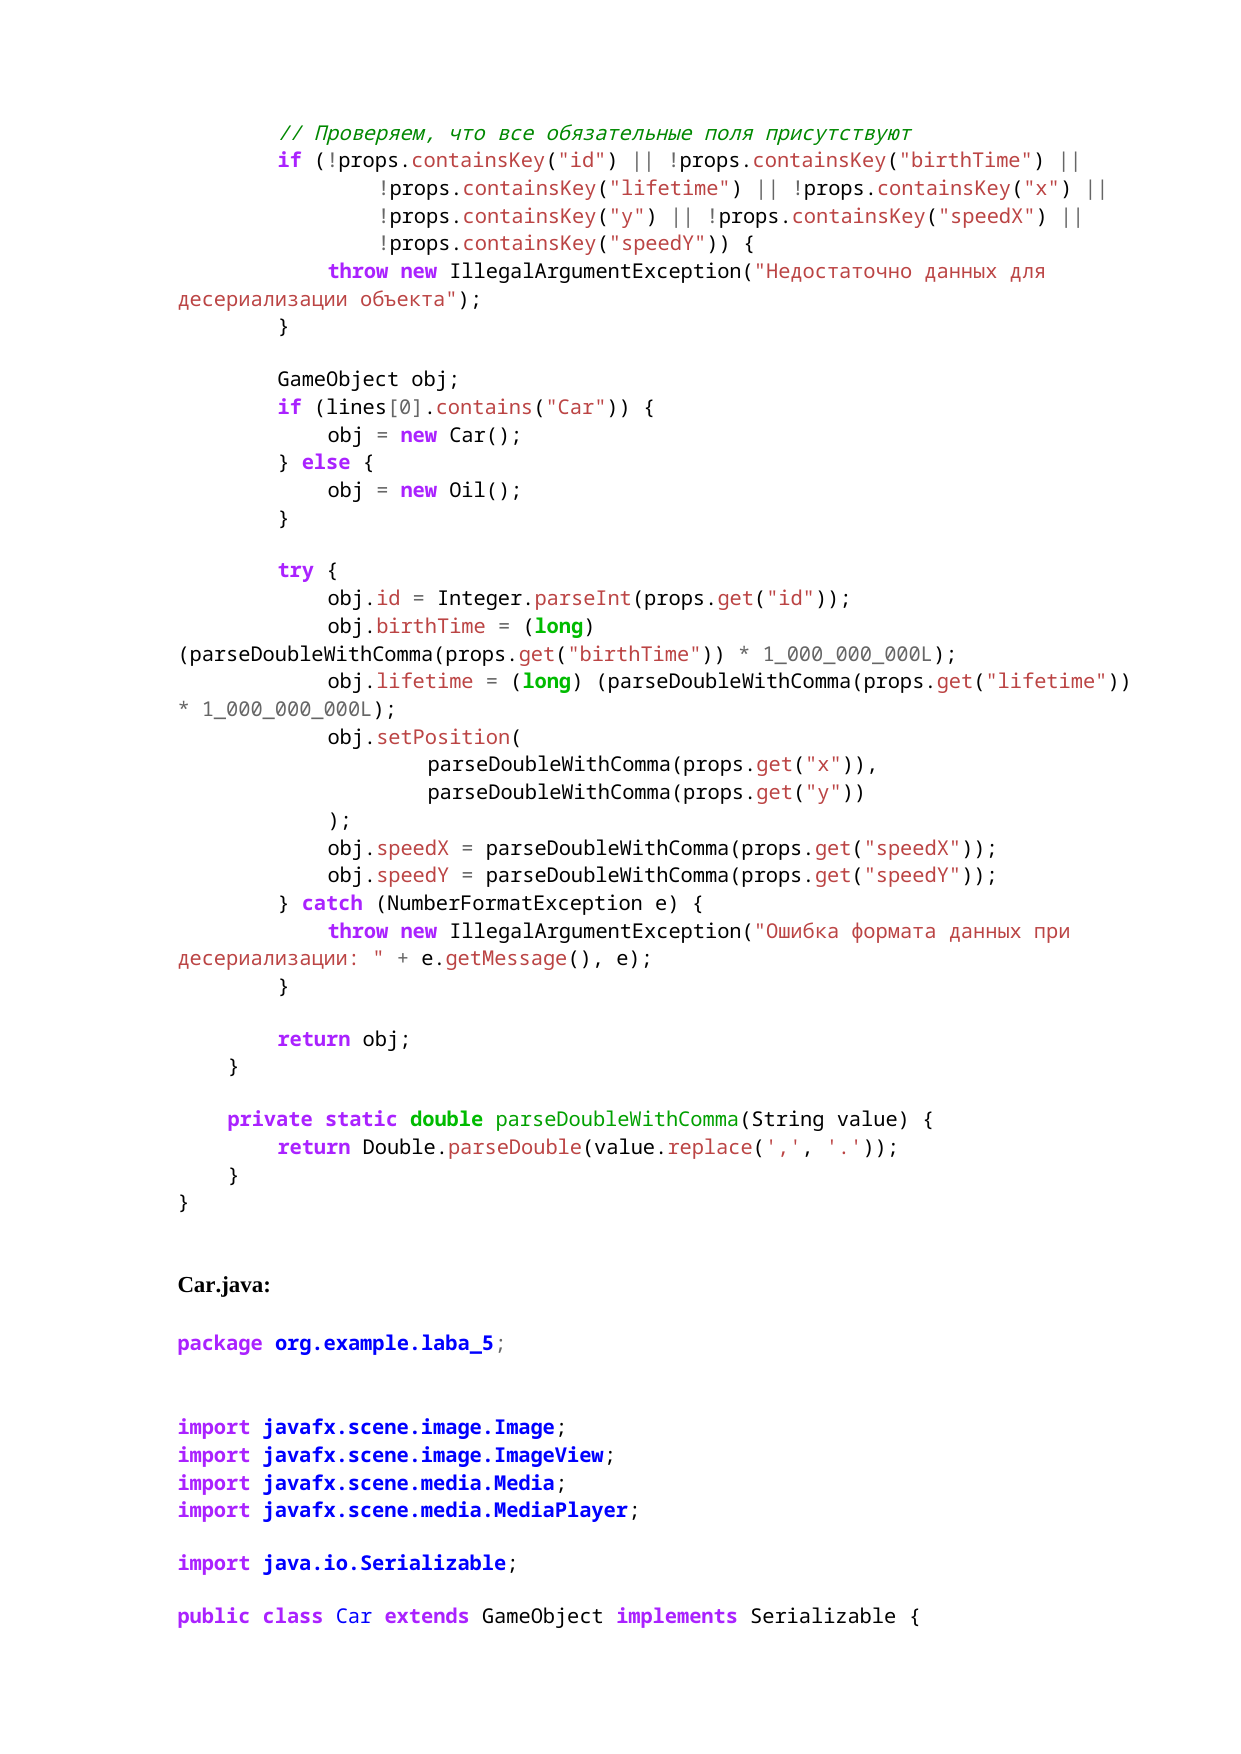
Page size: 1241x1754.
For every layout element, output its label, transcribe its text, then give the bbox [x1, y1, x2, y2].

text obj.speedY = parseDoubleWithComma(props.get("speedY")); [177, 861, 1152, 888]
text package org.example.laba_5; [177, 1328, 1152, 1356]
text } [177, 312, 1152, 340]
text import java.io.Serializable; [177, 1549, 1152, 1576]
text // Проверяем, что все обязательные поля присутствуют [177, 118, 1152, 146]
text !props.containsKey("speedY")) { [177, 229, 1152, 257]
text ); [177, 805, 1152, 833]
text } [177, 1160, 1152, 1188]
text !props.containsKey("lifetime") || !props.containsKey("x") || [177, 173, 1152, 201]
text obj.setPosition( [177, 722, 1152, 750]
text import javafx.scene.media.Media; [177, 1468, 1152, 1496]
text import javafx.scene.image.ImageView; [177, 1441, 1152, 1468]
text parseDoubleWithComma(props.get("x")), [177, 750, 1152, 778]
text private static double parseDoubleWithComma(String value) { [177, 1105, 1152, 1132]
text obj.birthTime = (long) (parseDoubleWithComma(props.get("birthTime")) * 1_000_000_000L); [177, 611, 1152, 667]
text throw new IllegalArgumentException("Ошибка формата данных при десериализации: " + e.getMessage(), e); [177, 916, 1152, 972]
text } [177, 1188, 1152, 1216]
text throw new IllegalArgumentException("Недостаточно данных для десериализации объекта"); [177, 257, 1152, 312]
text obj.lifetime = (long) (parseDoubleWithComma(props.get("lifetime")) * 1_000_000_000L); [177, 667, 1152, 722]
text } [177, 503, 1152, 531]
text import javafx.scene.image.Image; [177, 1413, 1152, 1441]
text Car.java: [177, 1271, 1152, 1297]
text try { [177, 556, 1152, 584]
text } else { [177, 448, 1152, 476]
text return Double.parseDouble(value.replace(',', '.')); [177, 1132, 1152, 1160]
text obj.id = Integer.parseInt(props.get("id")); [177, 584, 1152, 611]
text obj = new Car(); [177, 420, 1152, 448]
text } [177, 1052, 1152, 1080]
text if (lines[0].contains("Car")) { [177, 392, 1152, 420]
text !props.containsKey("y") || !props.containsKey("speedX") || [177, 201, 1152, 229]
text } [177, 972, 1152, 999]
text } catch (NumberFormatException e) { [177, 888, 1152, 916]
text parseDoubleWithComma(props.get("y")) [177, 778, 1152, 805]
text obj = new Oil(); [177, 476, 1152, 503]
text GameObject obj; [177, 365, 1152, 392]
text return obj; [177, 1024, 1152, 1052]
text if (!props.containsKey("id") || !props.containsKey("birthTime") || [177, 146, 1152, 173]
text public class Car extends GameObject implements Serializable { [177, 1601, 1152, 1629]
text import javafx.scene.media.MediaPlayer; [177, 1496, 1152, 1524]
text obj.speedX = parseDoubleWithComma(props.get("speedX")); [177, 833, 1152, 861]
